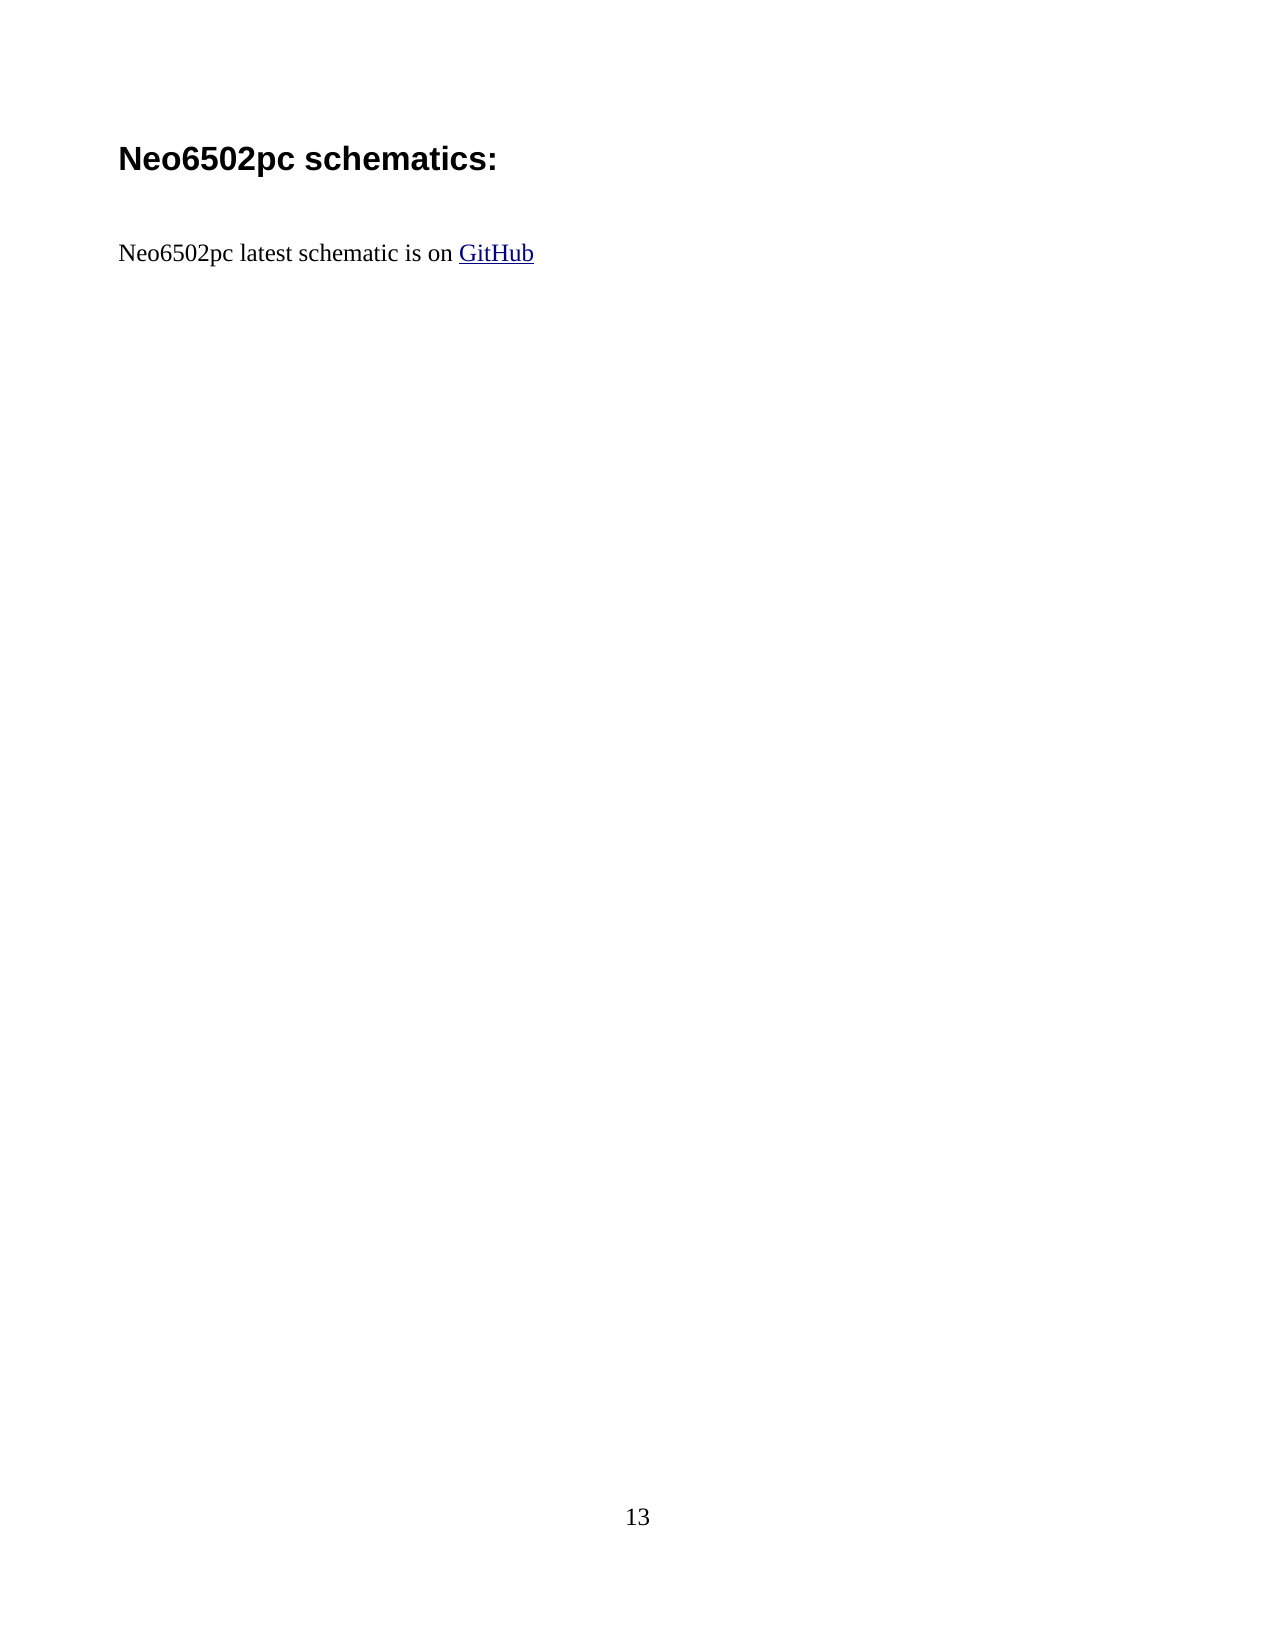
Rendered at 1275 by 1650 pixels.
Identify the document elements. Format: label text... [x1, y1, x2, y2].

subtitle Neo6502pc schematics: [118, 139, 1157, 178]
text Neo6502pc latest schematic is on GitHub [118, 238, 1157, 266]
